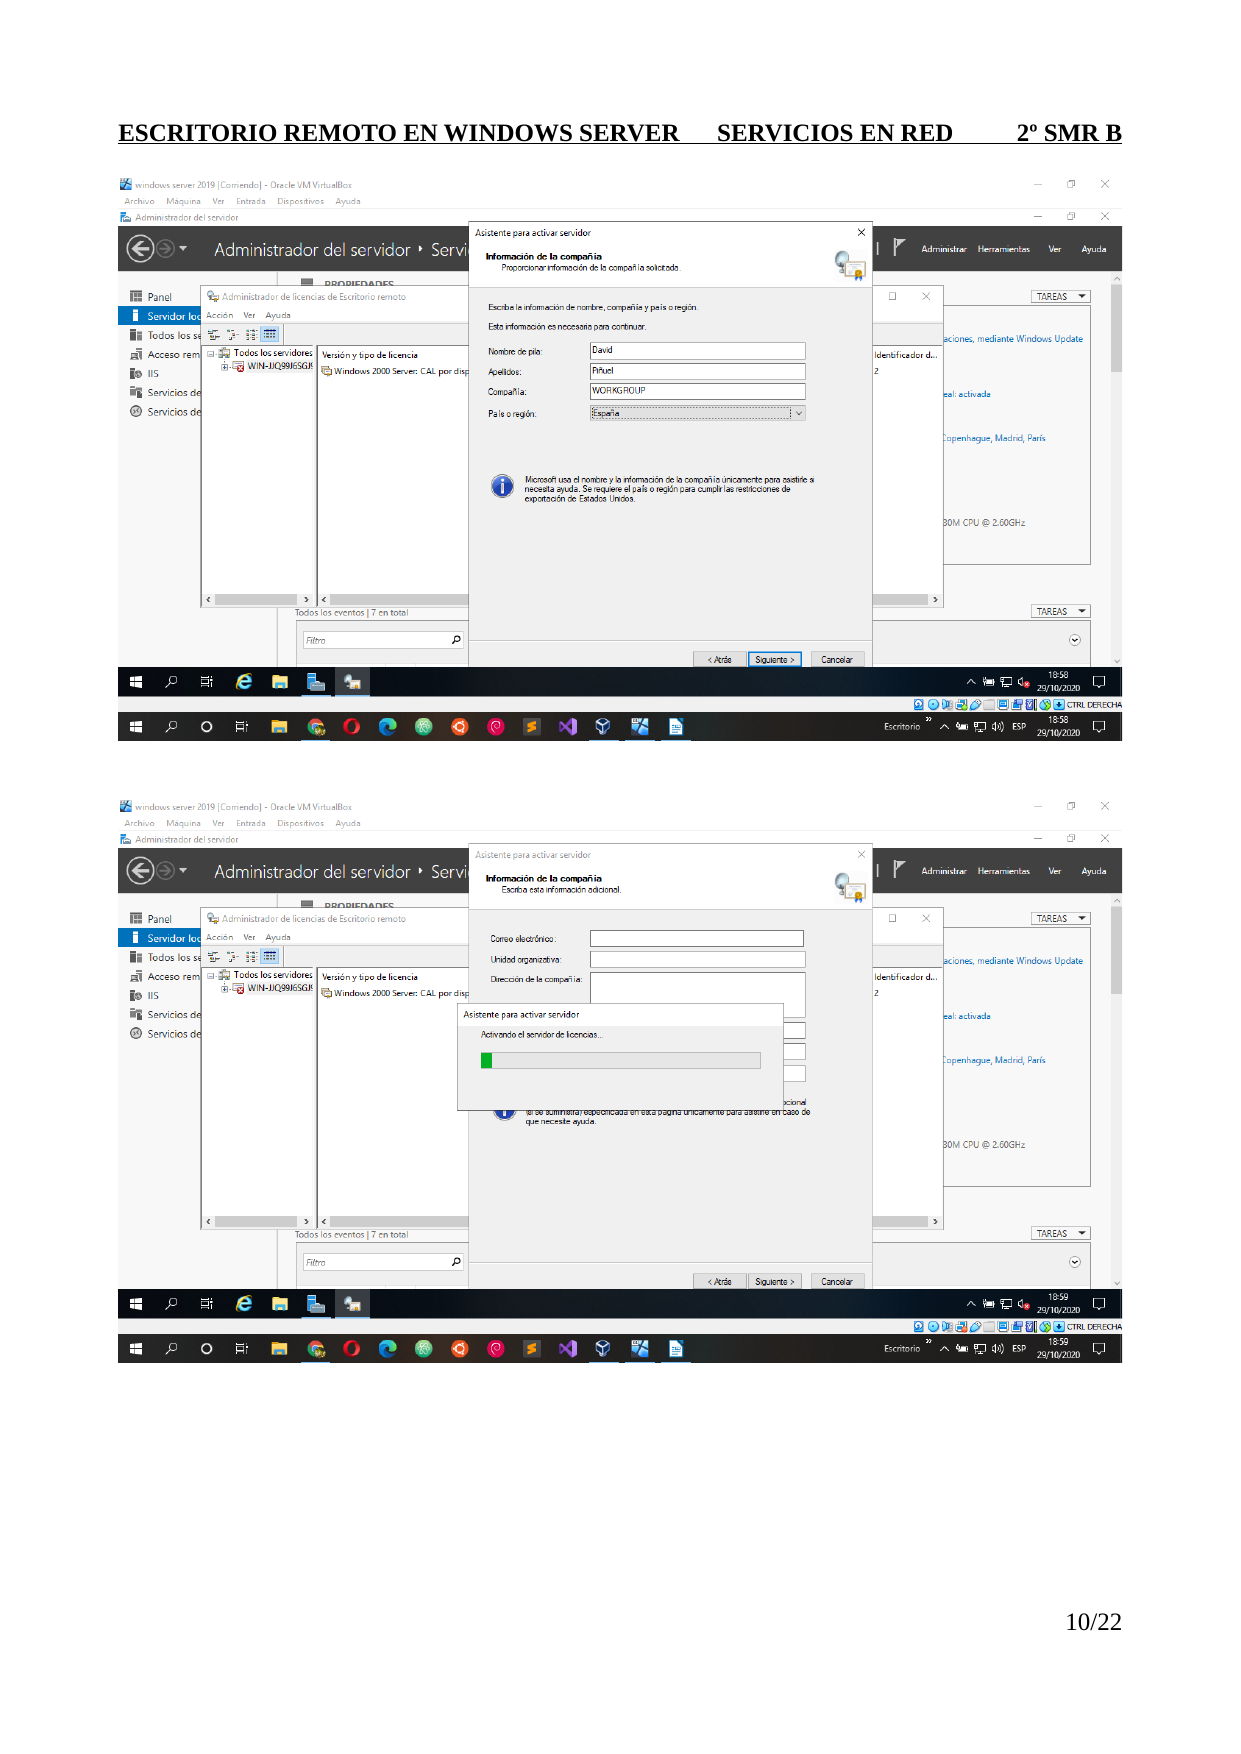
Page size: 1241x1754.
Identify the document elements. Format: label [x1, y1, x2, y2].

picture [118, 176, 1123, 741]
picture [118, 798, 1123, 1363]
